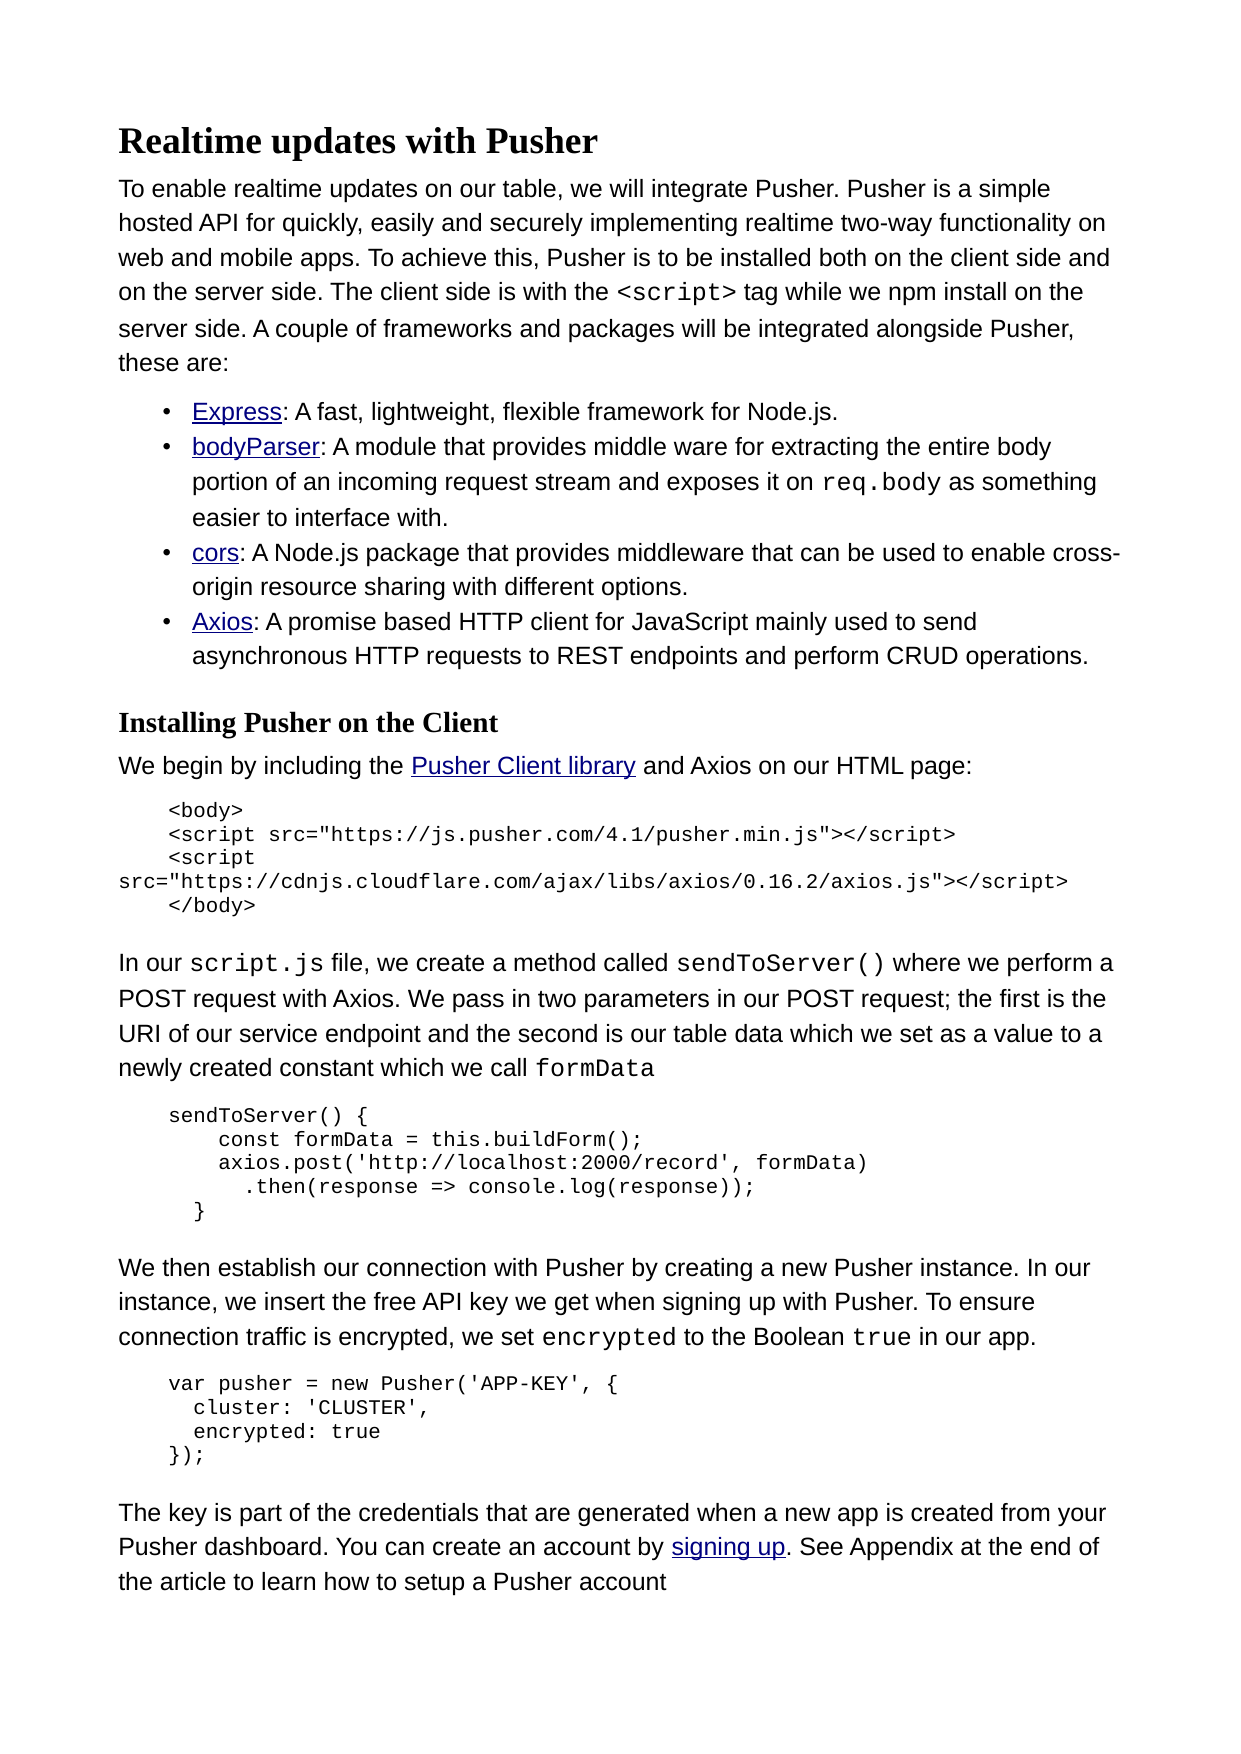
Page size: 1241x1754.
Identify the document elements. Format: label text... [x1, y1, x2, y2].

text var pusher = new Pusher('APP-KEY', { [118, 1373, 1122, 1397]
text <script src="https://cdnjs.cloudflare.com/ajax/libs/axios/0.16.2/axios.js"></script> [118, 847, 1122, 895]
list Express: A fast, lightweight, flexible framework for Node.js. [162, 397, 1122, 426]
text }); [118, 1444, 1122, 1468]
subtitle Installing Pusher on the Client [118, 705, 1122, 738]
subtitle Realtime updates with Pusher [118, 118, 1122, 161]
text .then(response => console.log(response)); [118, 1176, 1122, 1200]
text </body> [118, 895, 1122, 918]
text const formData = this.buildForm(); [118, 1129, 1122, 1152]
text We begin by including the Pusher Client library and Axios on our HTML page: [118, 751, 1122, 780]
text <body> [118, 800, 1122, 824]
text The key is part of the credentials that are generated when a new app is created from your Pusher dashboard. You can create an account by signing up. See Appendix at the end of the article to learn how to setup a Pusher account [118, 1497, 1122, 1595]
text sendToServer() { [118, 1105, 1122, 1129]
list Axios: A promise based HTTP client for JavaScript mainly used to send asynchronous HTTP requests to REST endpoints and perform CRUD operations. [162, 607, 1122, 670]
list cors: A Node.js package that provides middleware that can be used to enable cross-origin resource sharing with different options. [162, 538, 1122, 601]
text cluster: 'CLUSTER', [118, 1397, 1122, 1421]
text axios.post('http://localhost:2000/record', formData) [118, 1152, 1122, 1176]
text } [118, 1200, 1122, 1223]
text encrypted: true [118, 1421, 1122, 1444]
text <script src="https://js.pusher.com/4.1/pusher.min.js"></script> [118, 824, 1122, 847]
text In our script.js file, we create a method called sendToServer() where we perform a POST request with Axios. We pass in two parameters in our POST request; the first is the URI of our service endpoint and the second is our table data which we set as a value to a newly created constant which we call formData [118, 948, 1122, 1084]
text We then establish our connection with Pusher by creating a new Pusher instance. In our instance, we insert the free API key we get when signing up with Pusher. To ensure connection traffic is encrypted, we set encrypted to the Boolean true in our app. [118, 1253, 1122, 1353]
list bodyParser: A module that provides middle ware for extracting the entire body portion of an incoming request stream and exposes it on req.body as something easier to interface with. [162, 432, 1122, 532]
text To enable realtime updates on our table, we will integrate Pusher. Pusher is a simple hosted API for quickly, easily and securely implementing realtime two-way functionality on web and mobile apps. To achieve this, Pusher is to be installed both on the client side and on the server side. The client side is with the <script> tag while we npm install on the server side. A couple of frameworks and packages will be integrated alongside Pusher, these are: [118, 174, 1122, 377]
